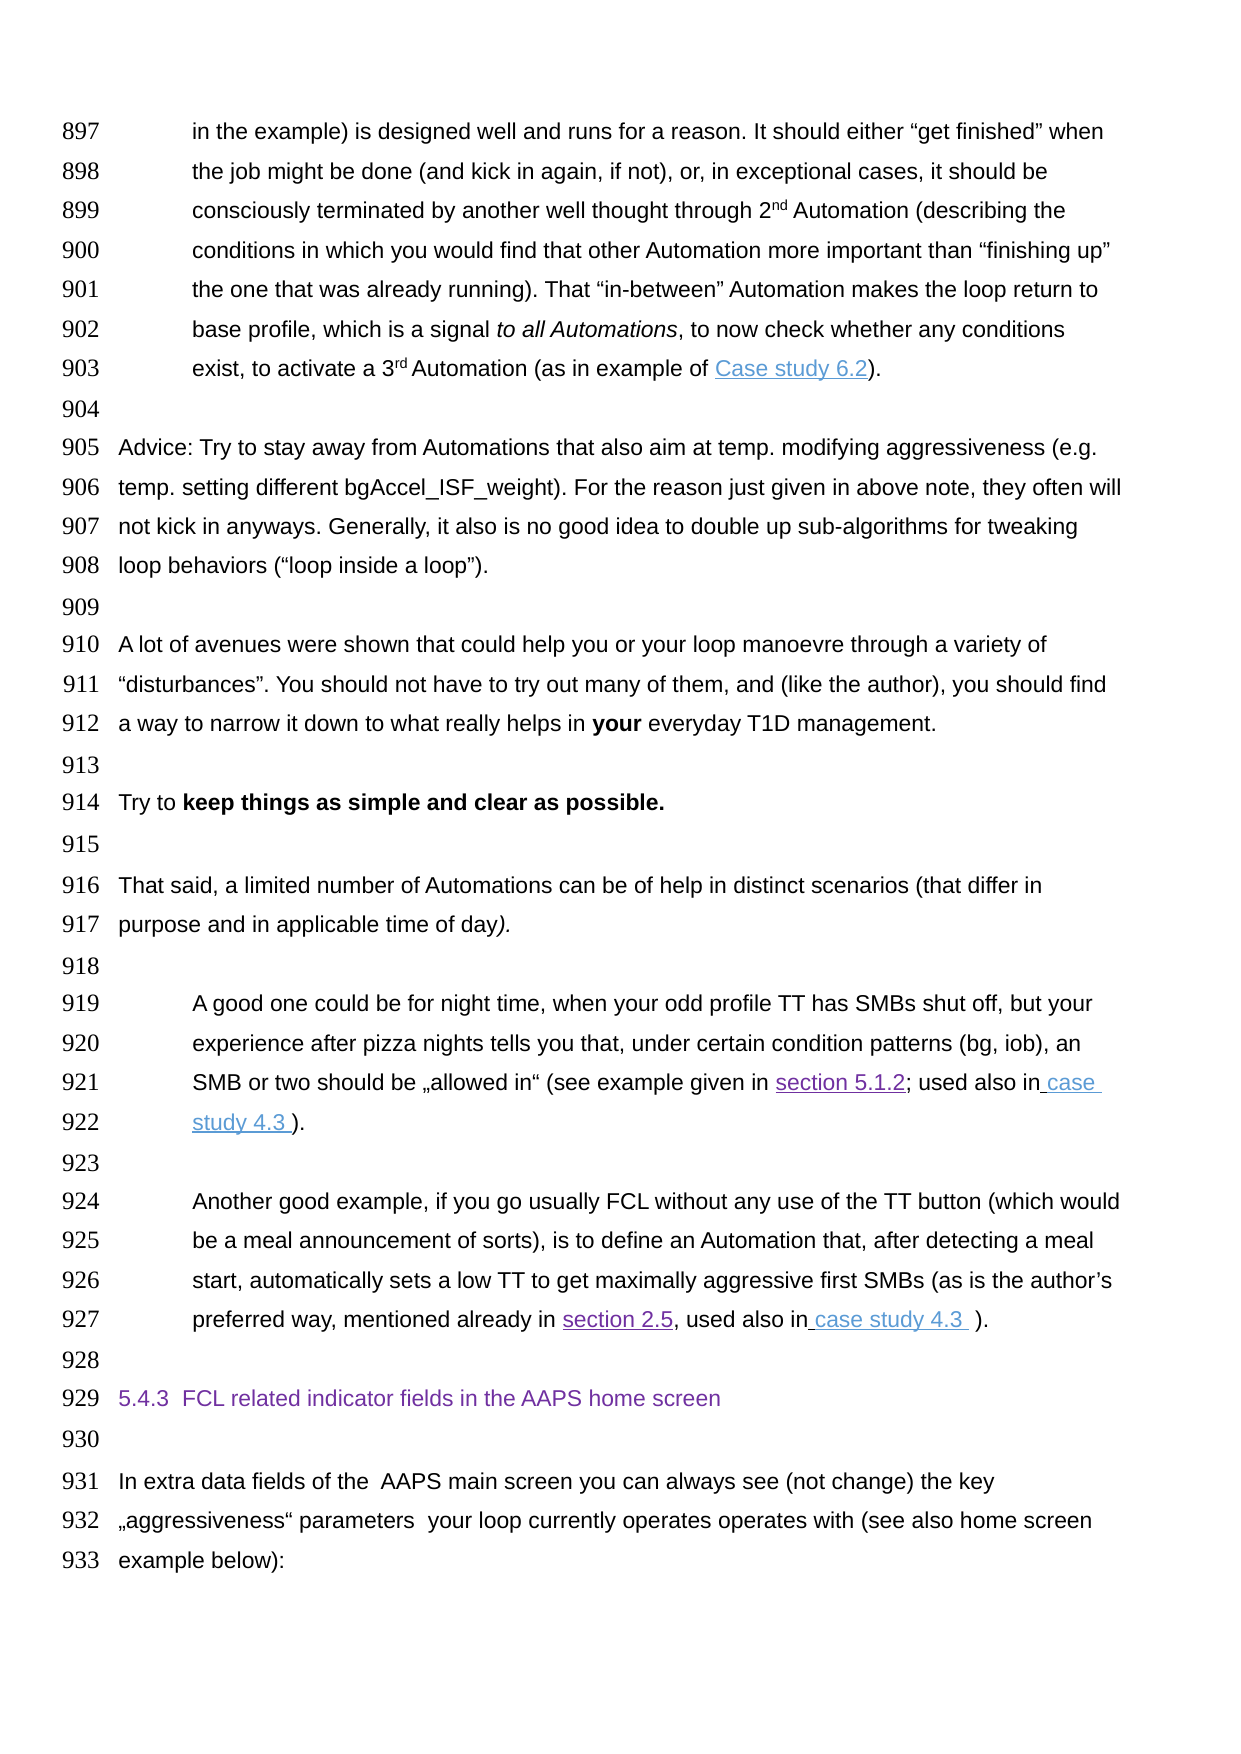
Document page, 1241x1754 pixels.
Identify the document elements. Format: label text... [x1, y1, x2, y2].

text In extra data fields of the AAPS main screen you can always see (not change) the key „aggressiveness“ parameters your loop currently operates operates with (see also home screen example below): [118, 1468, 1122, 1573]
text A good one could be for night time, when your odd profile TT has SMBs shut off, but your experience after pizza nights tells you that, under certain condition patterns (bg, iob), an SMB or two should be „allowed in“ (see example given in section 5.1.2; used also in case study 4.3 ). [192, 990, 1122, 1135]
text Another good example, if you go usually FCL without any use of the TT button (which would be a meal announcement of sorts), is to define an Automation that, after detecting a meal start, automatically sets a low TT to get maximally aggressive first SMBs (as is the author’s preferred way, mentioned already in section 2.5, used also in case study 4.3 ). [192, 1188, 1122, 1332]
text 5.4.3 FCL related indicator fields in the AAPS home screen [118, 1385, 1122, 1411]
text Advice: Try to stay away from Automations that also aim at temp. modifying aggressiveness (e.g. temp. setting different bgAccel_ISF_weight). For the reason just given in above note, they often will not kick in anyways. Generally, it also is no good idea to double up sub-algorithms for tweaking loop behaviors (“loop inside a loop”). [118, 434, 1122, 579]
text A lot of avenues were shown that could help you or your loop manoevre through a variety of “disturbances”. You should not have to try out many of them, and (like the author), you should find a way to narrow it down to what really helps in your everyday T1D management. [118, 631, 1122, 737]
text in the example) is designed well and runs for a reason. It should either “get finished” when the job might be done (and kick in again, if not), or, in exceptional cases, it should be consciously terminated by another well thought through 2nd Automation (describing the conditions in which you would find that other Automation more important than “finishing up” the one that was already running). That “in-between” Automation makes the loop return to base profile, which is a signal to all Automations, to now check whether any conditions exist, to activate a 3rd Automation (as in example of Case study 6.2). [192, 118, 1122, 381]
text Try to keep things as simple and clear as possible. [118, 789, 1122, 816]
text That said, a limited number of Automations can be of help in distinct scenarios (that differ in purpose and in applicable time of day). [118, 872, 1122, 938]
